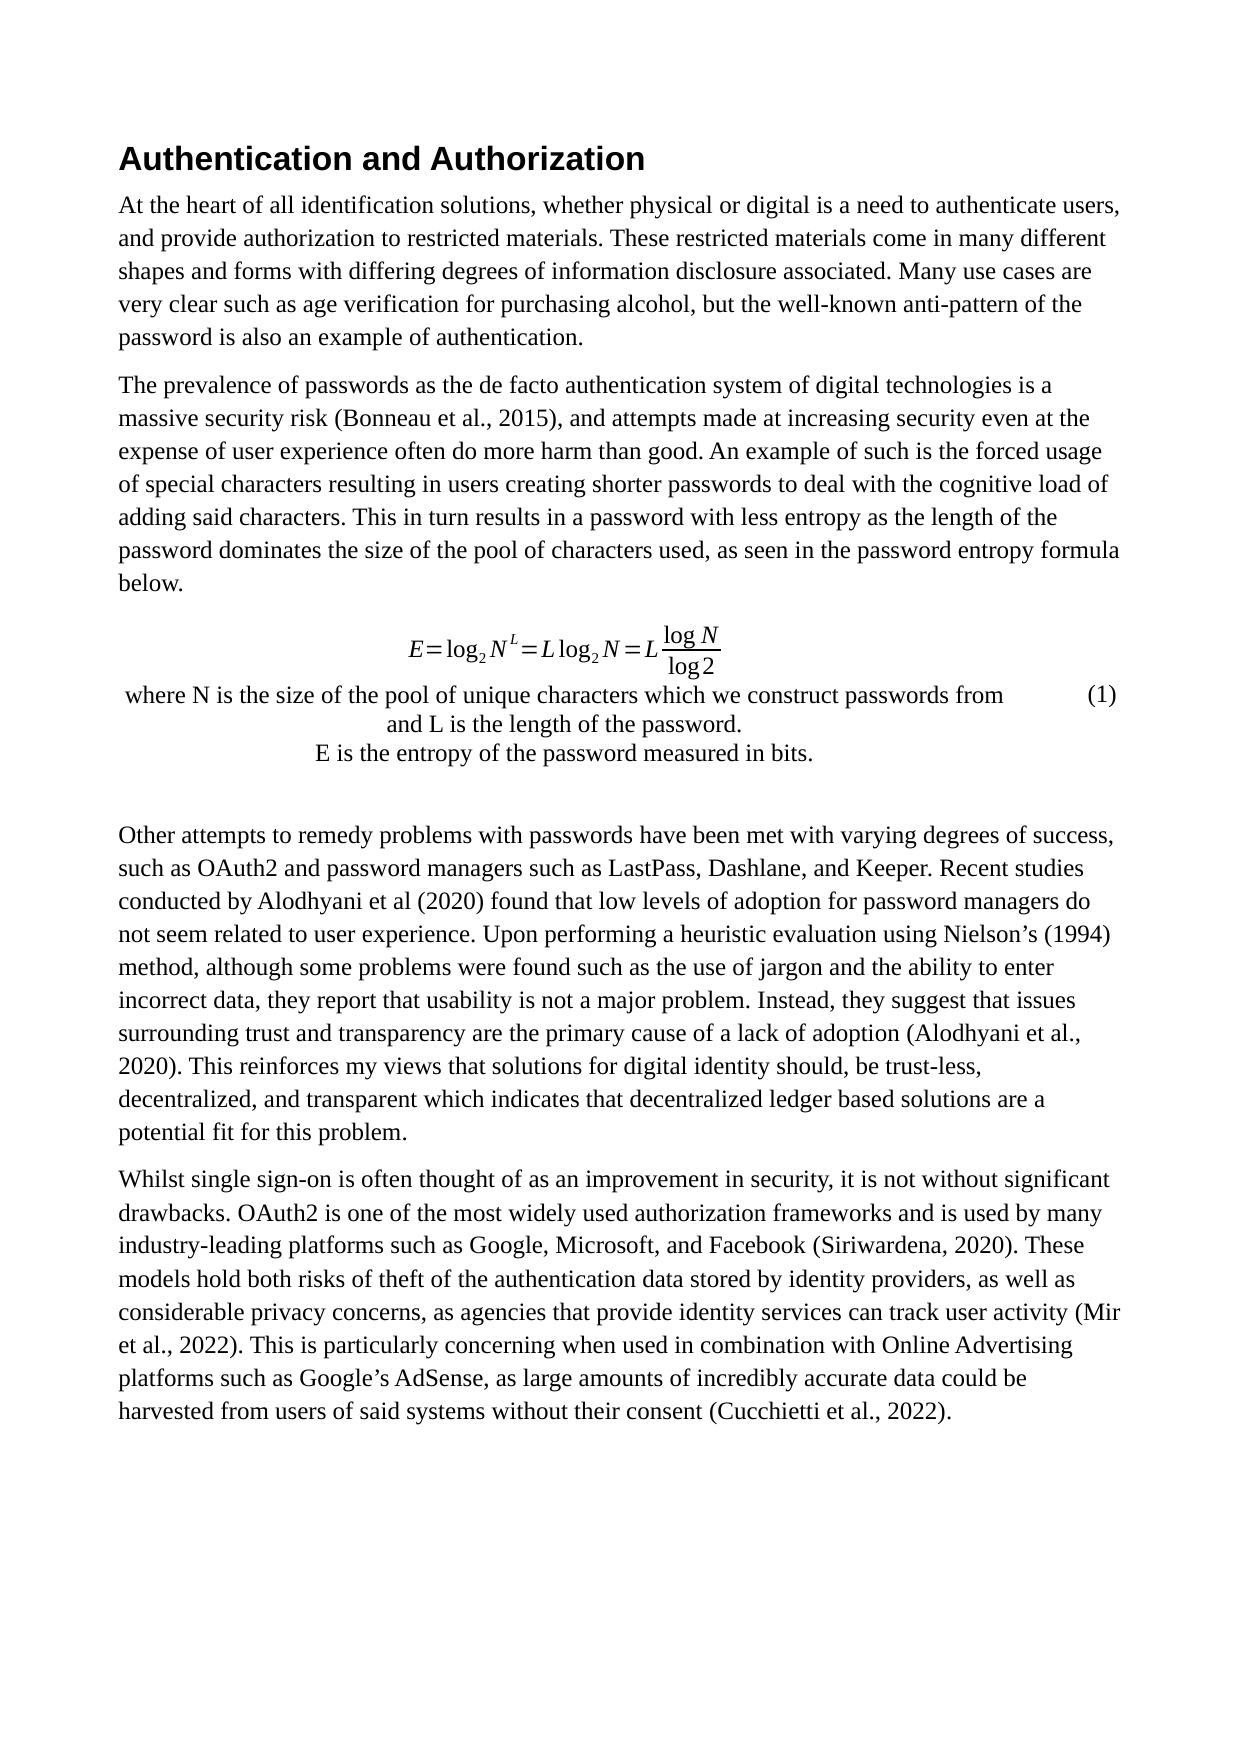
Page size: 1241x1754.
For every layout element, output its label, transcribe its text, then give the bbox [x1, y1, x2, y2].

text Other attempts to remedy problems with passwords have been met with varying degrees of success, such as OAuth2 and password managers such as LastPass, Dashlane, and Keeper. Recent studies conducted by Alodhyani et al (2020) found that low levels of adoption for password managers do not seem related to user experience. Upon performing a heuristic evaluation using Nielson’s (1994) method, although some problems were found such as the use of jargon and the ability to enter incorrect data, they report that usability is not a major problem. Instead, they suggest that issues surrounding trust and transparency are the primary cause of a lack of adoption (Alodhyani et al., 2020). This reinforces my views that solutions for digital identity should, be trust-less, decentralized, and transparent which indicates that decentralized ledger based solutions are a potential fit for this problem. [118, 820, 1122, 1146]
text Whilst single sign-on is often thought of as an improvement in security, it is not without significant drawbacks. OAuth2 is one of the most widely used authorization frameworks and is used by many industry-leading platforms such as Google, Microsoft, and Facebook (Siriwardena, 2020). These models hold both risks of theft of the authentication data stored by identity providers, as well as considerable privacy concerns, as agencies that provide identity services can track user activity (Mir et al., 2022). This is particularly concerning when used in combination with Online Advertising platforms such as Google’s AdSense, as large amounts of incredibly accurate data could be harvested from users of said systems without their consent (Cucchietti et al., 2022). [118, 1164, 1122, 1424]
text The prevalence of passwords as the de facto authentication system of digital technologies is a massive security risk (Bonneau et al., 2015), and attempts made at increasing security even at the expense of user experience often do more harm than good. An example of such is the forced usage of special characters resulting in users creating shorter passwords to deal with the cognitive load of adding said characters. This in turn results in a password with less entropy as the length of the password dominates the size of the pool of characters used, as seen in the password entropy formula below. [118, 370, 1122, 597]
text At the heart of all identification solutions, whether physical or digital is a need to authenticate users, and provide authorization to restricted materials. These restricted materials come in many different shapes and forms with differing degrees of information disclosure associated. Many use cases are very clear such as age verification for purchasing alcohol, but the well-known anti-pattern of the password is also an example of authentication. [118, 190, 1122, 351]
subtitle Authentication and Authorization [118, 139, 1122, 178]
table_header where N is the size of the pool of unique characters which we construct passwords from and L is the length of the password. E is the entropy of the password measured in bits. [118, 616, 1010, 772]
table_header (1) [1010, 616, 1122, 772]
